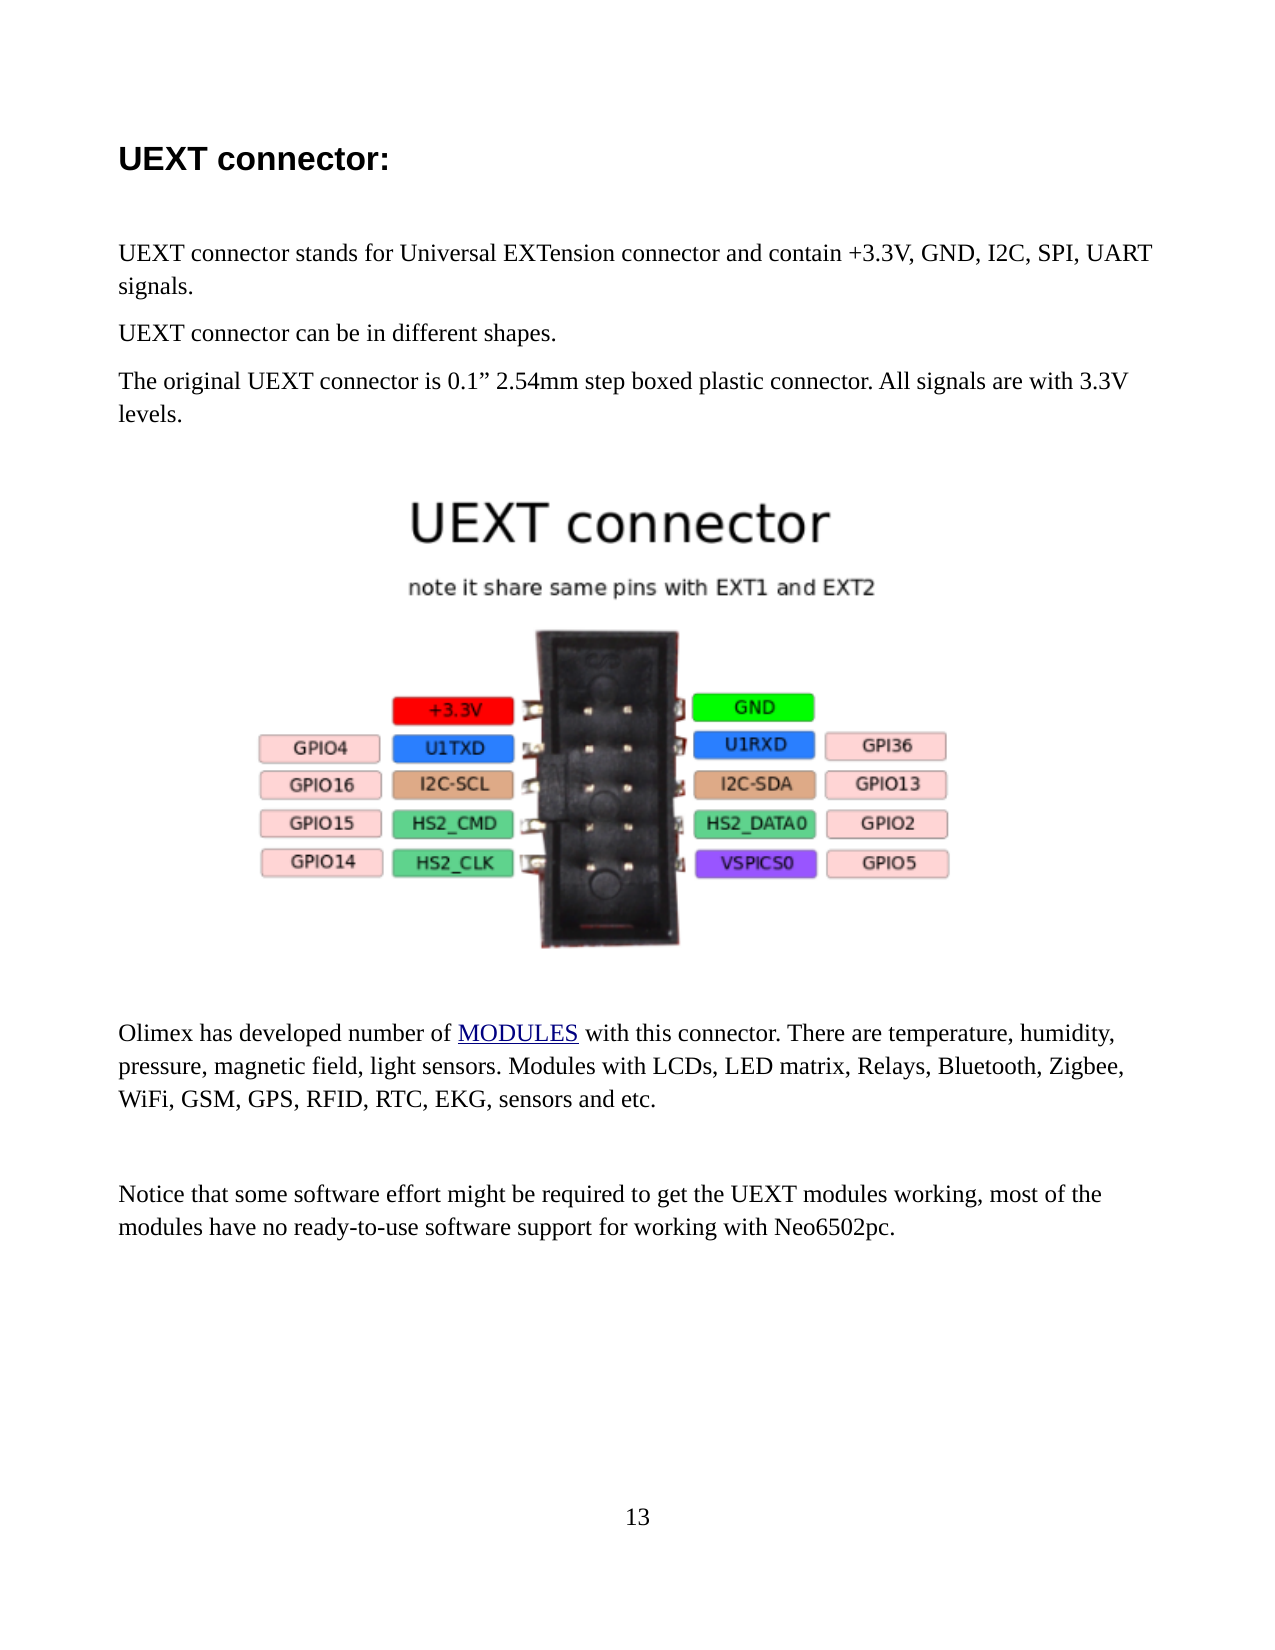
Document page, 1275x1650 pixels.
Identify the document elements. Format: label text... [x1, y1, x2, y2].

text Notice that some software effort might be required to get the UEXT modules working, most of the modules have no ready-to-use software support for working with Neo6502pc. [118, 1179, 1157, 1241]
text Olimex has developed number of MODULES with this connector. There are temperature, humidity, pressure, magnetic field, light sensors. Modules with LCDs, LED matrix, Relays, Bluetooth, Zigbee, WiFi, GSM, GPS, RFID, RTC, EKG, sensors and etc. [118, 1018, 1157, 1113]
text UEXT connector stands for Universal EXTension connector and contain +3.3V, GND, I2C, SPI, UART signals. [118, 238, 1157, 299]
text The original UEXT connector is 0.1” 2.54mm step boxed plastic connector. All signals are with 3.3V levels. [118, 366, 1157, 428]
subtitle UEXT connector: [118, 139, 1157, 178]
picture [240, 472, 986, 966]
text UEXT connector can be in different shapes. [118, 318, 1157, 347]
